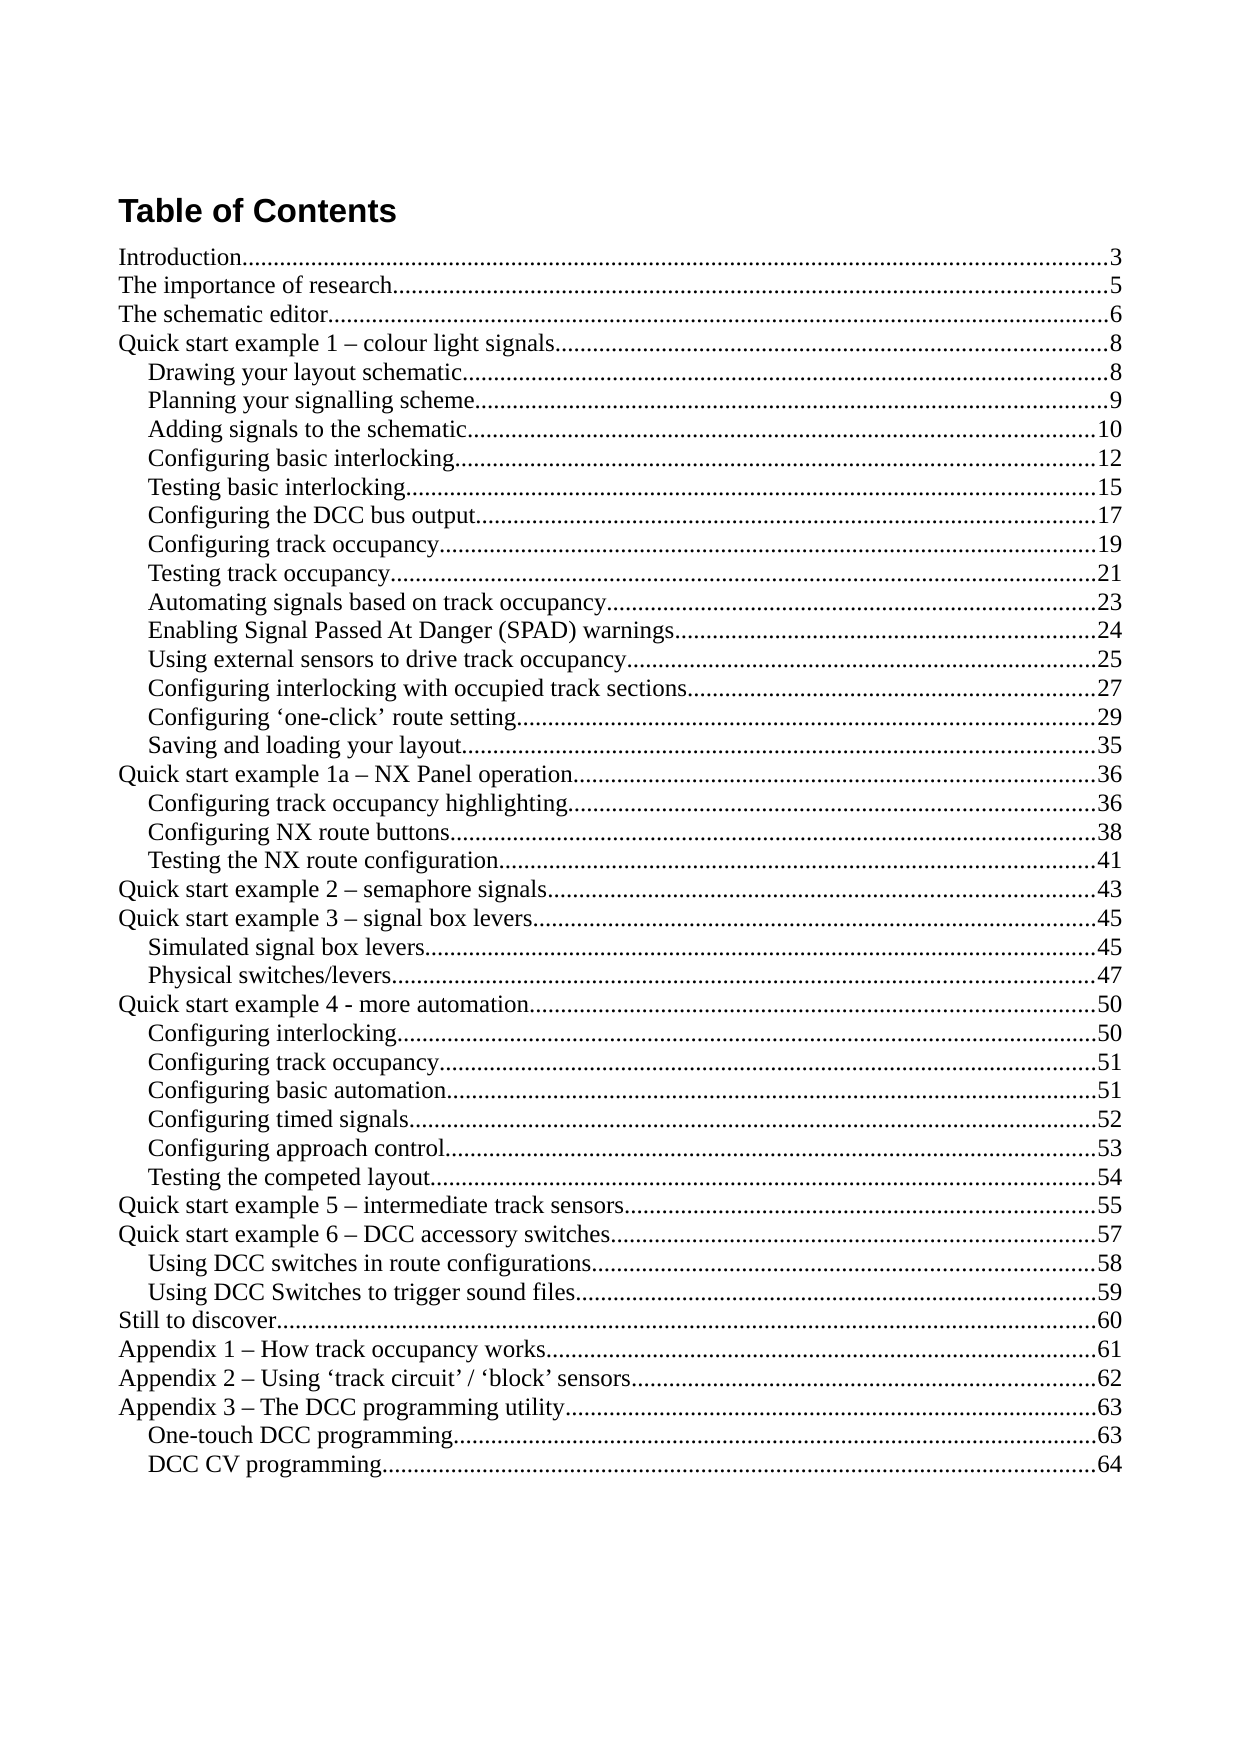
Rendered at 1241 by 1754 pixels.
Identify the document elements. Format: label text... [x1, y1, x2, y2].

subtitle Table of Contents [118, 191, 1122, 229]
text Testing the NX route configuration 41 [148, 845, 1122, 874]
text DCC CV programming 64 [148, 1449, 1122, 1478]
text Planning your signalling scheme 9 [148, 385, 1122, 414]
text Configuring the DCC bus output 17 [148, 500, 1122, 529]
text Quick start example 1 – colour light signals 8 [118, 328, 1122, 357]
text Configuring basic interlocking 12 [148, 443, 1122, 472]
text Configuring track occupancy highlighting 36 [148, 788, 1122, 817]
text Configuring interlocking 50 [148, 1018, 1122, 1047]
text Using DCC switches in route configurations 58 [148, 1248, 1122, 1277]
text Configuring track occupancy 19 [148, 529, 1122, 558]
text The importance of research 5 [118, 270, 1122, 299]
text Configuring track occupancy 51 [148, 1047, 1122, 1075]
text Configuring NX route buttons 38 [148, 817, 1122, 845]
text Quick start example 3 – signal box levers 45 [118, 903, 1122, 932]
text Introduction 3 [118, 242, 1122, 270]
text The schematic editor 6 [118, 299, 1122, 328]
text Quick start example 1a – NX Panel operation 36 [118, 759, 1122, 788]
text Simulated signal box levers 45 [148, 932, 1122, 960]
text One-touch DCC programming 63 [148, 1420, 1122, 1449]
text Configuring interlocking with occupied track sections 27 [148, 673, 1122, 702]
text Saving and loading your layout 35 [148, 730, 1122, 759]
text Configuring approach control 53 [148, 1133, 1122, 1162]
text Appendix 2 – Using ‘track circuit’ / ‘block’ sensors 62 [118, 1363, 1122, 1392]
text Quick start example 6 – DCC accessory switches 57 [118, 1219, 1122, 1248]
text Still to discover 60 [118, 1305, 1122, 1334]
text Automating signals based on track occupancy 23 [148, 587, 1122, 615]
text Drawing your layout schematic 8 [148, 357, 1122, 385]
text Physical switches/levers 47 [148, 960, 1122, 989]
text Quick start example 5 – intermediate track sensors 55 [118, 1190, 1122, 1219]
text Appendix 1 – How track occupancy works 61 [118, 1334, 1122, 1363]
text Testing track occupancy 21 [148, 558, 1122, 587]
text Using DCC Switches to trigger sound files 59 [148, 1277, 1122, 1305]
text Quick start example 2 – semaphore signals 43 [118, 874, 1122, 903]
text Testing basic interlocking 15 [148, 472, 1122, 500]
text Configuring ‘one-click’ route setting 29 [148, 702, 1122, 730]
text Configuring basic automation 51 [148, 1075, 1122, 1104]
text Using external sensors to drive track occupancy 25 [148, 644, 1122, 673]
text Testing the competed layout 54 [148, 1162, 1122, 1190]
text Adding signals to the schematic 10 [148, 414, 1122, 443]
text Enabling Signal Passed At Danger (SPAD) warnings 24 [148, 615, 1122, 644]
text Quick start example 4 - more automation 50 [118, 989, 1122, 1018]
text Configuring timed signals 52 [148, 1104, 1122, 1133]
text Appendix 3 – The DCC programming utility 63 [118, 1392, 1122, 1420]
